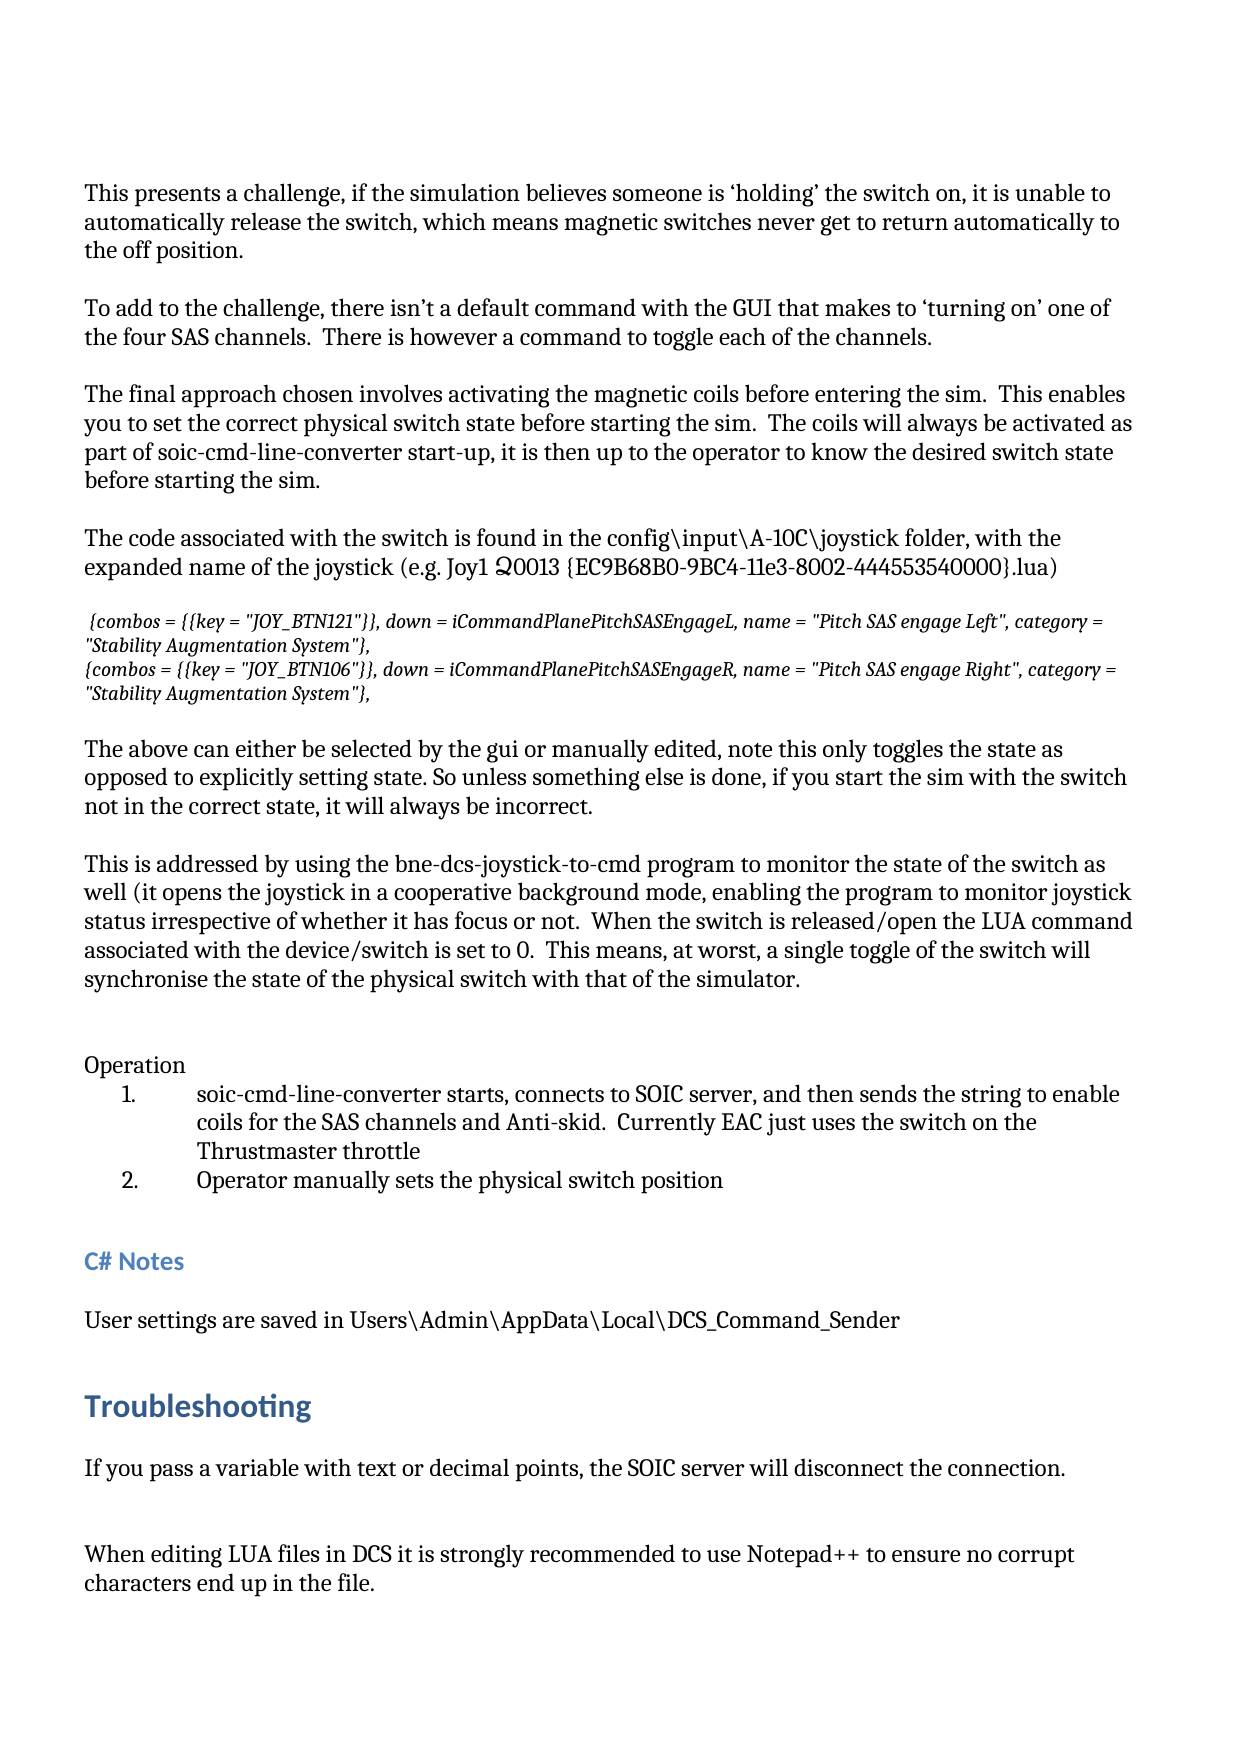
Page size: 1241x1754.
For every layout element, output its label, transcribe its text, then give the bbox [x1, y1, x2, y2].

text If you pass a variable with text or decimal points, the SOIC server will disconnect the connection. [84, 1454, 1148, 1483]
text The final approach chosen involves activating the magnetic coils before entering the sim. This enables you to set the correct physical switch state before starting the sim. The coils will always be activated as part of soic-cmd-line-converter start-up, it is then up to the operator to know the desired switch state before starting the sim. [84, 380, 1148, 495]
text {combos = {{key = "JOY_BTN121"}}, down = iCommandPlanePitchSASEngageL, name = "Pitch SAS engage Left", category = "Stability Augmentation System"}, [84, 610, 1148, 658]
text To add to the challenge, there isn’t a default command with the GUI that makes to ‘turning on’ one of the four SAS channels. There is however a command to toggle each of the channels. [84, 294, 1148, 351]
subtitle Troubleshooting [84, 1385, 1148, 1425]
text {combos = {{key = "JOY_BTN106"}}, down = iCommandPlanePitchSASEngageR, name = "Pitch SAS engage Right", category = "Stability Augmentation System"}, [84, 658, 1148, 706]
text The above can either be selected by the gui or manually edited, note this only toggles the state as opposed to explicitly setting state. So unless something else is done, if you start the sim with the switch not in the correct state, it will always be incorrect. [84, 734, 1148, 821]
text This is addressed by using the bne-dcs-joystick-to-cmd program to monitor the state of the switch as well (it opens the joystick in a cooperative background mode, enabling the program to monitor joystick status irrespective of whether it has focus or not. When the switch is released/open the LUA command associated with the device/switch is set to 0. This means, at worst, a single toggle of the switch will synchronise the state of the physical switch with that of the simulator. [84, 849, 1148, 993]
list soic-cmd-line-converter starts, connects to SOIC server, and then sends the string to enable coils for the SAS channels and Anti-skid. Currently EAC just uses the switch on the Thrustmaster throttle [122, 1079, 1148, 1166]
text User settings are saved in Users\Admin\AppData\Local\DCS_Command_Sender [84, 1306, 1148, 1335]
text Operation [84, 1051, 1148, 1079]
text When editing LUA files in DCS it is strongly recommended to use Notepad++ to ensure no corrupt characters end up in the file. [84, 1540, 1148, 1598]
list Operator manually sets the physical switch position [122, 1166, 1148, 1194]
text The code associated with the switch is found in the config\input\A-10C\joystick folder, with the expanded name of the joystick (e.g. Joy1 Ձ0013 {EC9B68B0-9BC4-11e3-8002-444553540000}.lua) [84, 524, 1148, 581]
text This presents a challenge, if the simulation believes someone is ‘holding’ the switch on, it is unable to automatically release the switch, which means magnetic switches never get to return automatically to the off position. [84, 179, 1148, 265]
subtitle C# Notes [84, 1244, 1148, 1277]
